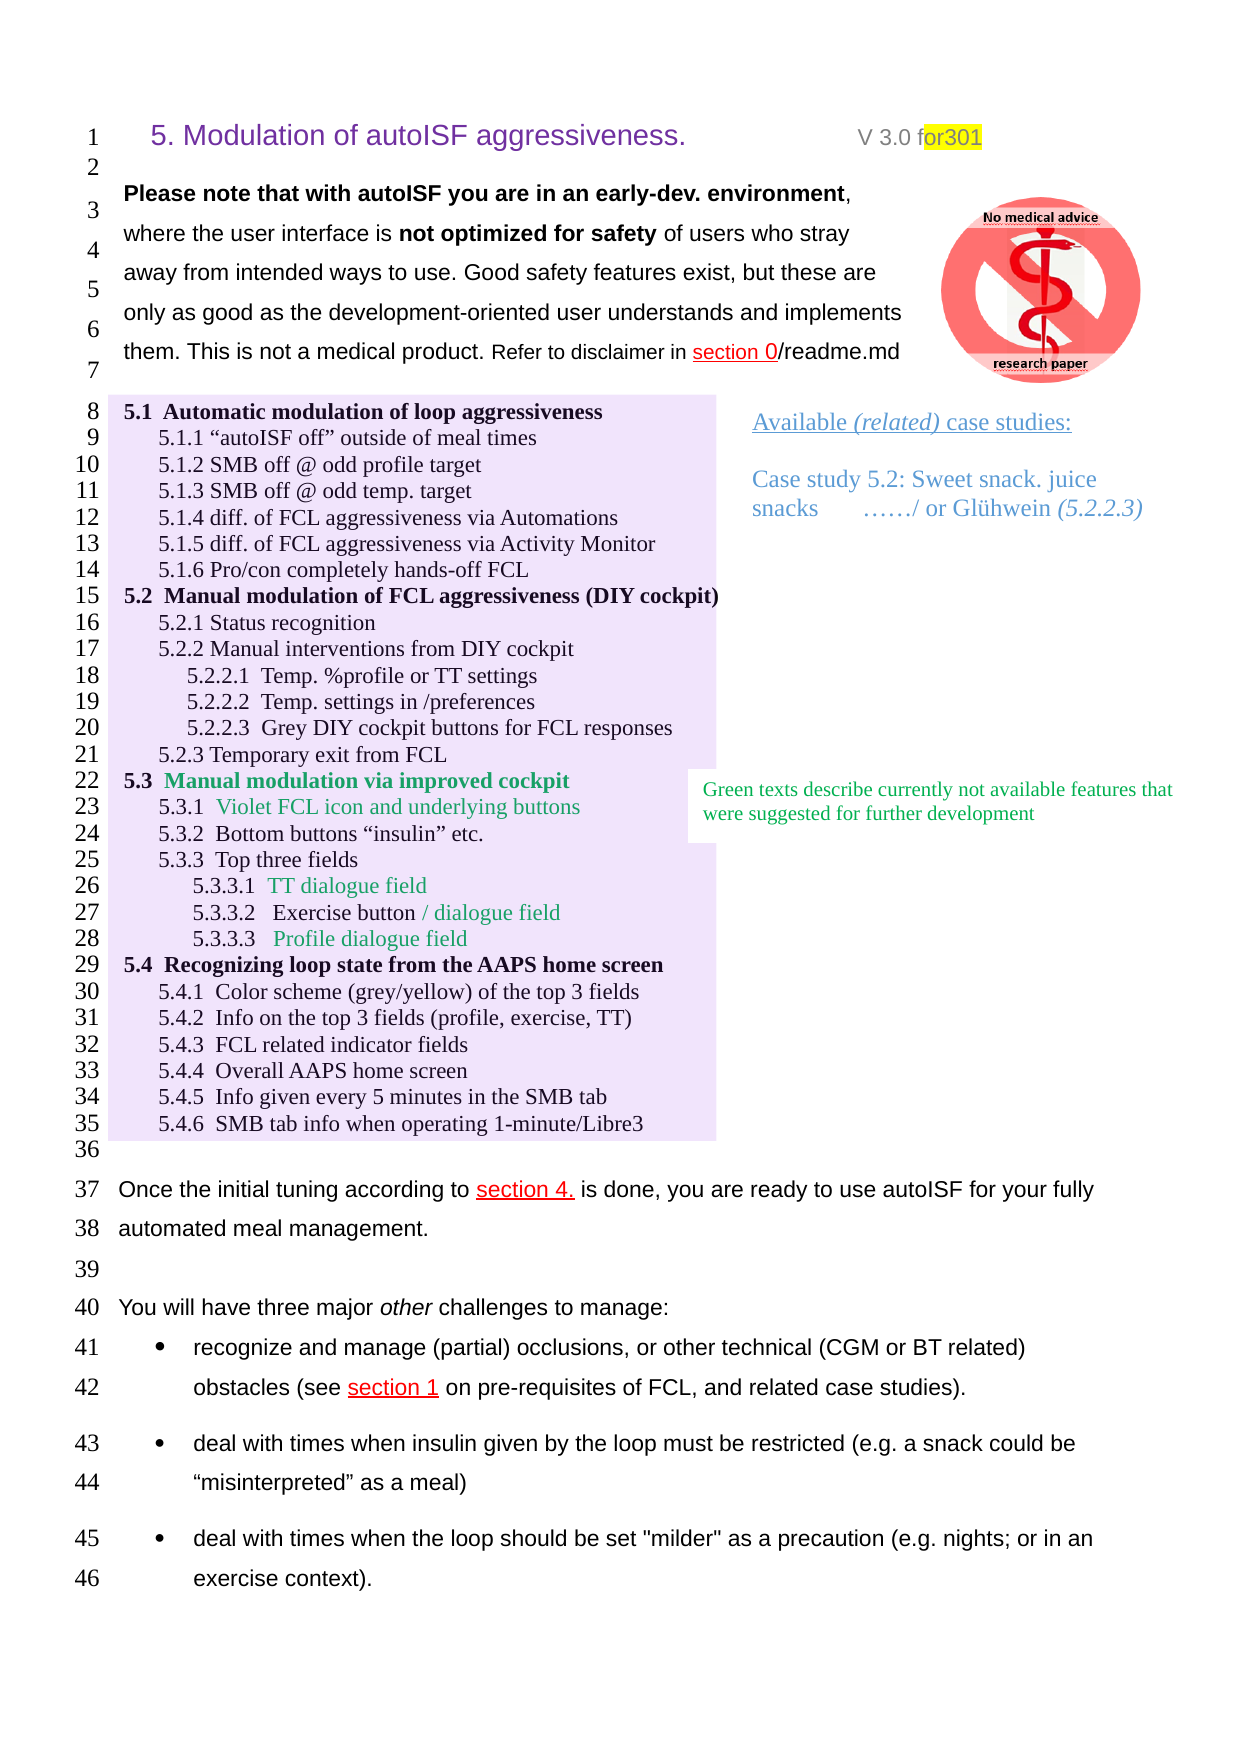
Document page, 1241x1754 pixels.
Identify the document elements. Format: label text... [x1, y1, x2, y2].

text 5.2.2.1 Temp. %profile or TT settings [717, 662, 1122, 688]
text 5.3.3.3 Profile dialogue field [717, 925, 1122, 952]
text 5.4.4 Overall AAPS home screen [717, 1057, 1122, 1083]
text Green texts describe currently not available features that were suggested for further development [703, 777, 1176, 825]
text 5.1.3 Odd-numbered temp. targets (TT) set via Automation, to block SMBs [118, 1110, 717, 1136]
text 5.4.6 SMB tab info when operating 1-minute/Libre3 [717, 1110, 1122, 1136]
text 5.2.2.2 Temp. settings in /preferences [717, 688, 1122, 714]
text Case study 5.2: Sweet snack. juice snacks ……/ or Glühwein (5.2.2.3) [752, 464, 1155, 522]
text 5.3.3.2 Exercise button / dialogue field [717, 899, 1122, 925]
list deal with times when insulin given by the loop must be restricted (e.g. a snack could be “misinterpreted” as a meal) [156, 1429, 1122, 1495]
text 5.2.3 Temporary exit from FCL [717, 741, 1122, 767]
text 5.4.3 FCL related indicator fields [717, 1031, 1122, 1057]
text 5.3.3 Top three fields [717, 846, 1122, 872]
text 5.3 Manual modulation via improved cockpit [688, 767, 1191, 843]
text 5.2.2 Manual interventions from DIY cockpit [717, 635, 1122, 662]
list deal with times when the loop should be set "milder" as a precaution (e.g. nights; or in an exercise context). [156, 1525, 1122, 1591]
text 5.2.1 Status recognition [717, 609, 1122, 635]
text 5.4.2 Info on the top 3 fields (profile, exercise, TT) [717, 1004, 1122, 1031]
list how swapping the sequence in which the automations appear in the Automation list would lead to different SMB impacts. [118, 1083, 717, 1110]
text Please note that with autoISF you are in an early-dev. environment, where the user interface is not optimized for safety of users who stray away from intended ways to use. Good safety features exist, but these are only as good as the development-oriented user understands and implements them. This is not a medical product. Refer to disclaimer in section 0/readme.md [123, 180, 908, 364]
text 5.2.2.3 Grey DIY cockpit buttons for FCL responses [717, 714, 1122, 741]
text Available (related) case studies: [752, 407, 1155, 436]
text 5.4.1 Color scheme (grey/yellow) of the top 3 fields [717, 978, 1122, 1004]
list whether the bg and iob limits, as defined in the given example, work sensibly four your data pattern [118, 1031, 717, 1057]
text You will have three major other challenges to manage: [118, 1294, 1122, 1320]
list recognize and manage (partial) occlusions, or other technical (CGM or BT related) obstacles (see section 1 on pre-requisites of FCL, and related case studies). [156, 1333, 1122, 1400]
text 5.1 Automatic modulation of loop aggressiveness [717, 398, 1170, 583]
text 5.4 Recognizing loop state from the AAPS home screen [717, 952, 1122, 978]
text 5.4.5 Info given every 5 minutes in the SMB tab [717, 1083, 1122, 1110]
text 5. Modulation of autoISF aggressiveness. V 3.0 for301 [118, 118, 1122, 152]
text Once the initial tuning according to section 4. is done, you are ready to use autoISF for your fully automated meal management. [118, 1176, 1122, 1241]
list whether the TT duration is chosen appropriately [118, 1057, 717, 1083]
text 5.3.3.1 TT dialogue field [717, 872, 1122, 899]
text 5.2 Manual modulation of FCL aggressiveness (DIY cockpit) [717, 583, 1122, 609]
